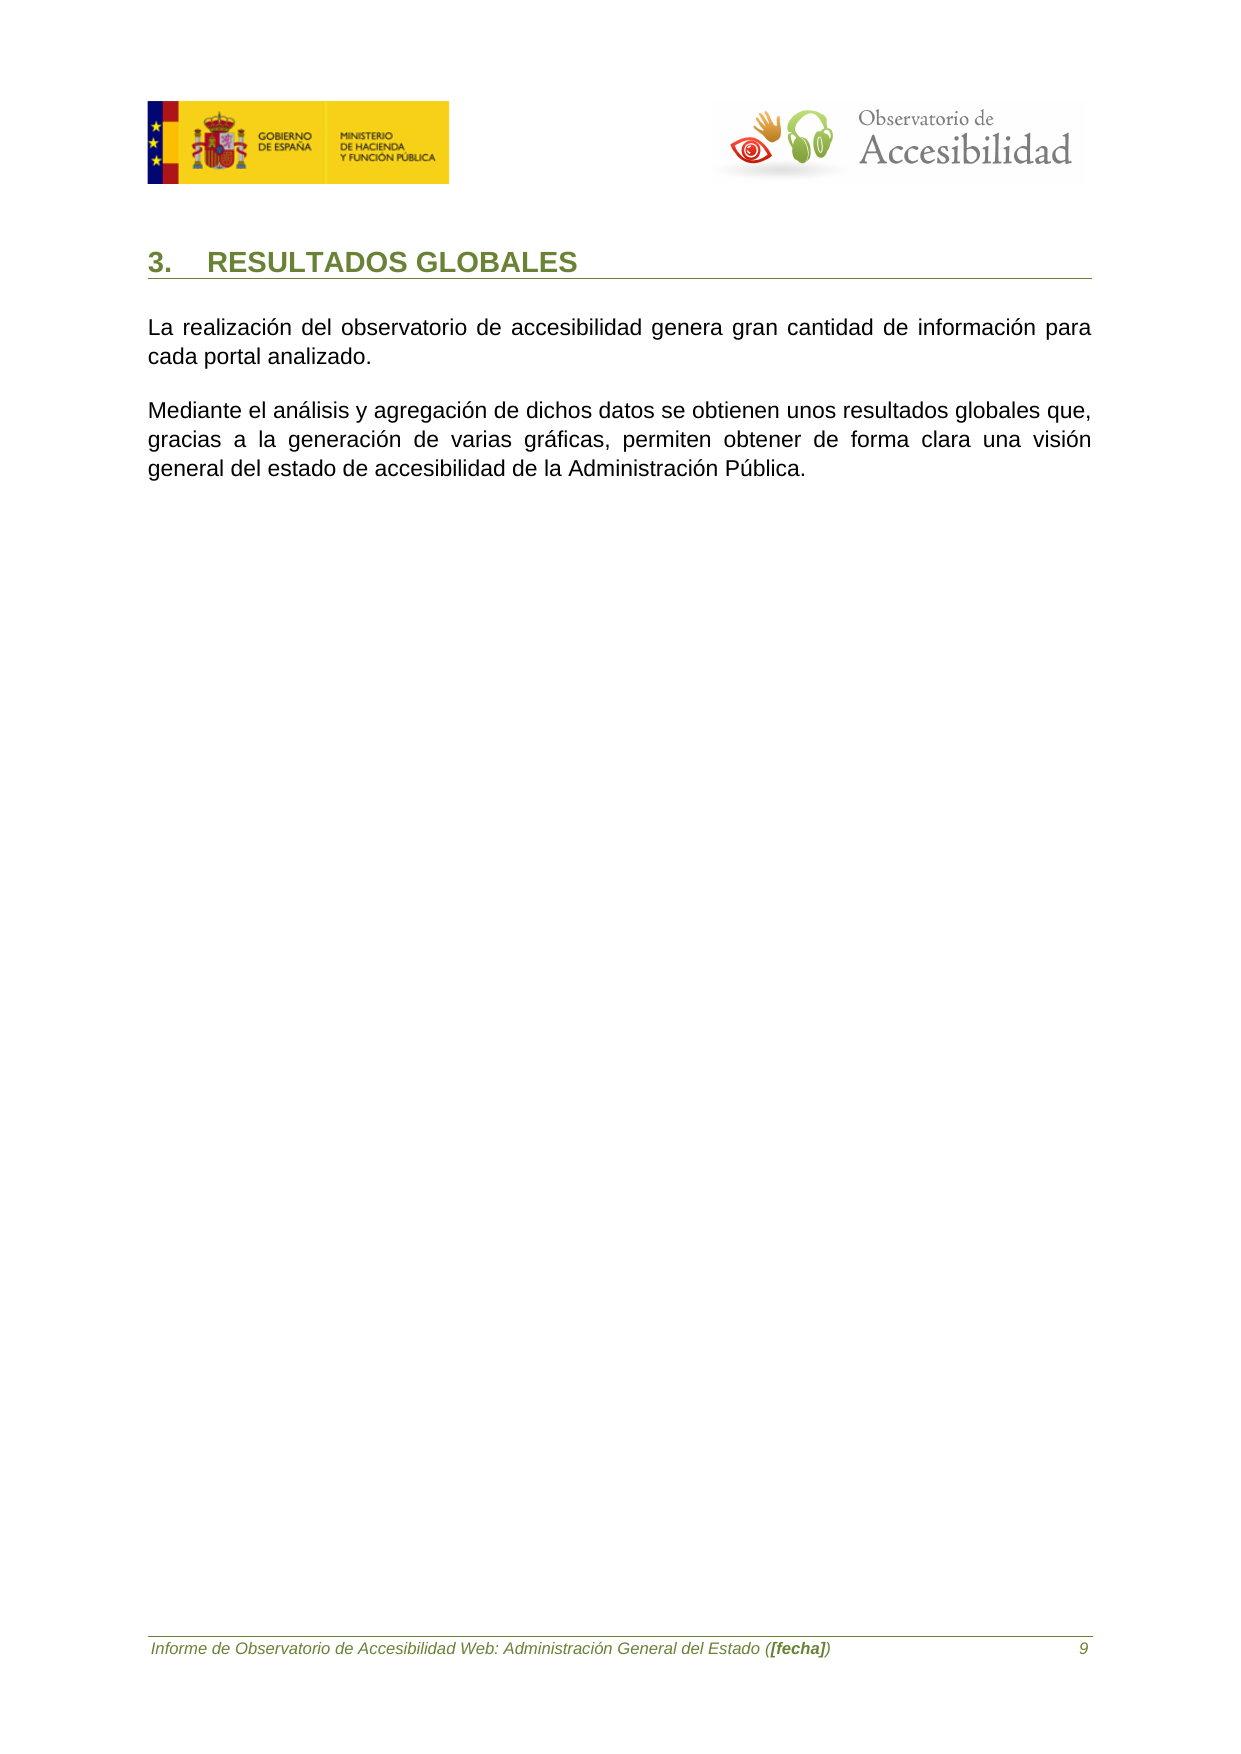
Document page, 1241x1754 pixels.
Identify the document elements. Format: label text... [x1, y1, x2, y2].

subtitle Resultados Globales [148, 245, 1092, 278]
text Mediante el análisis y agregación de dichos datos se obtienen unos resultados globales que, gracias a la generación de varias gráficas, permiten obtener de forma clara una visión general del estado de accesibilidad de la Administración Pública. [148, 397, 1092, 481]
picture [147, 101, 450, 184]
picture [710, 101, 1086, 184]
text La realización del observatorio de accesibilidad genera gran cantidad de información para cada portal analizado. [148, 314, 1092, 369]
